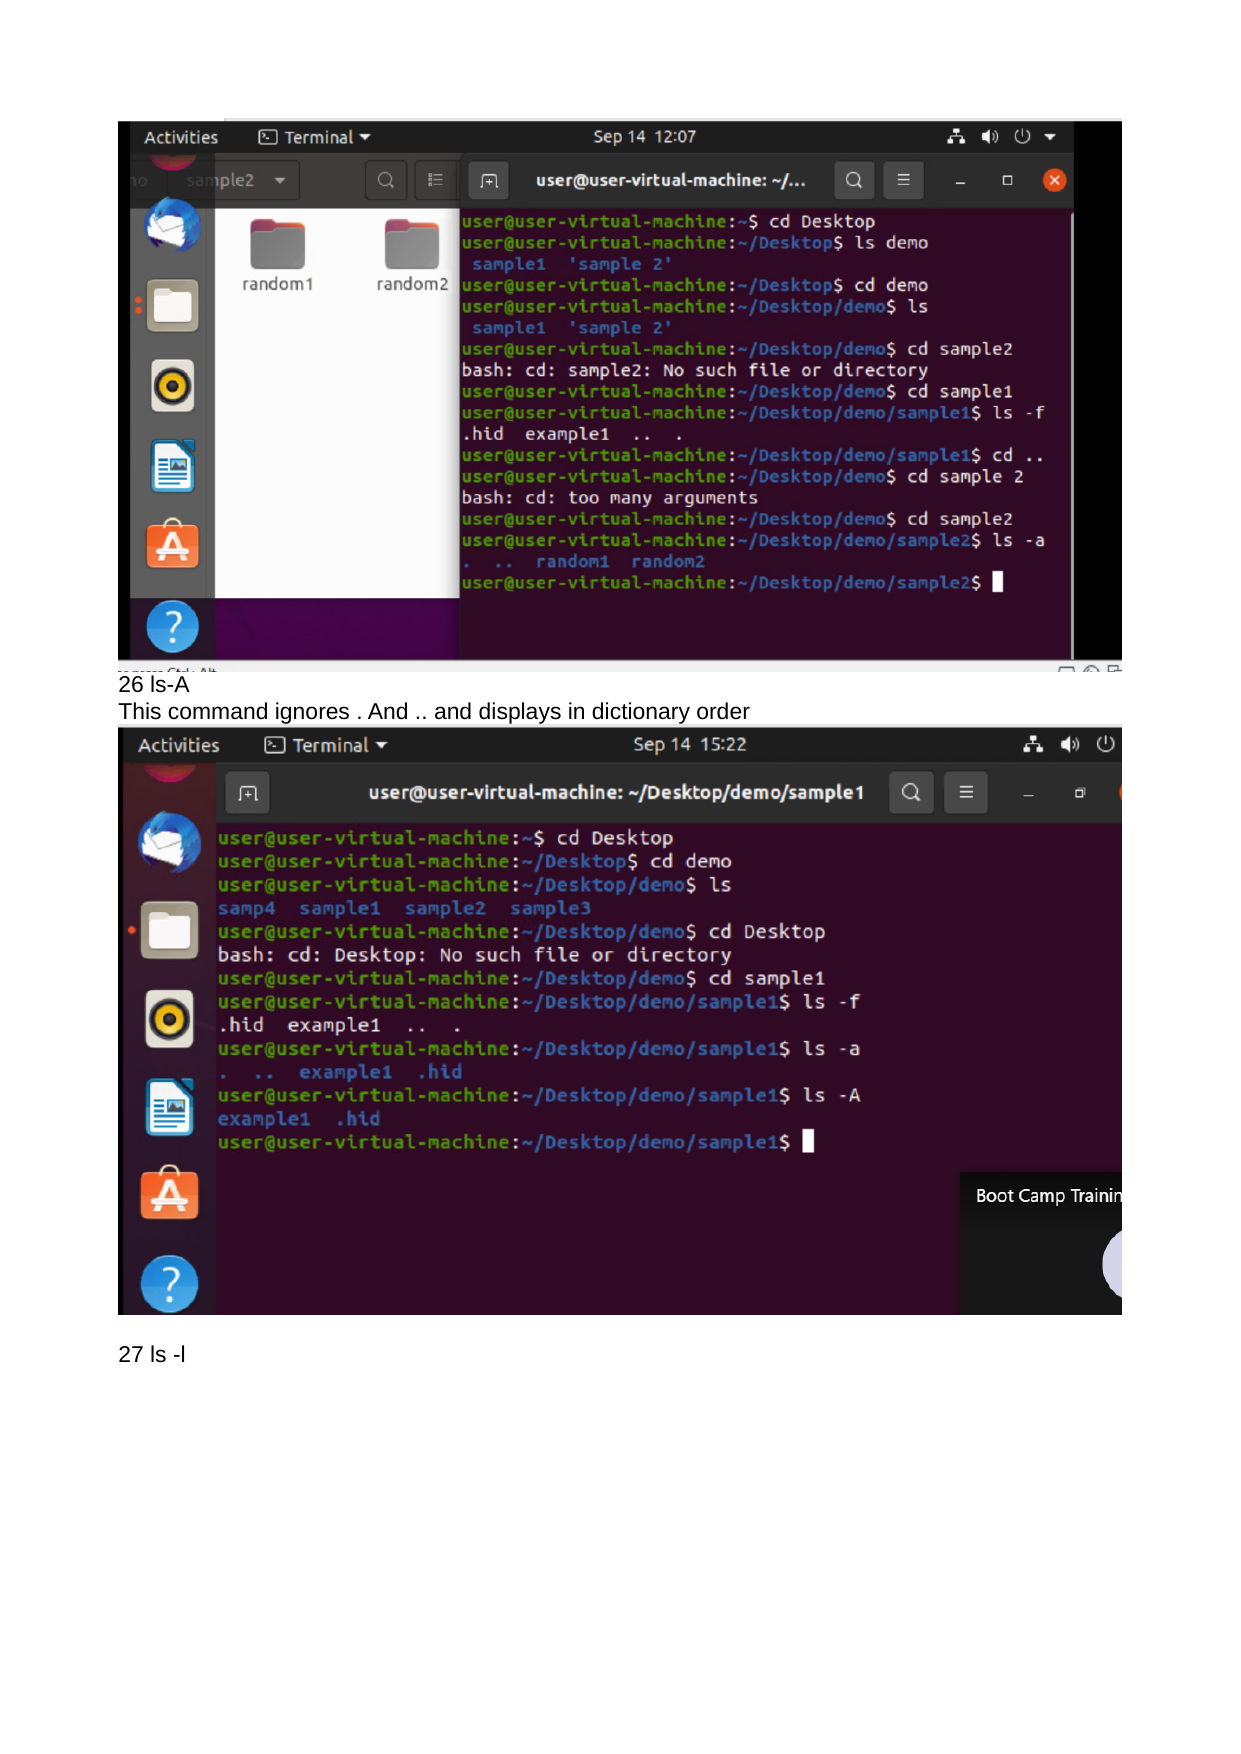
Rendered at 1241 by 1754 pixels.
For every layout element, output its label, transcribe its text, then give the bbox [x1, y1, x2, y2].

text This command ignores . And .. and displays in dictionary order [118, 698, 1122, 724]
picture [118, 118, 1122, 672]
picture [118, 724, 1122, 1315]
text 27 ls -l [118, 1341, 1122, 1367]
text 26 ls-A [118, 672, 1122, 698]
